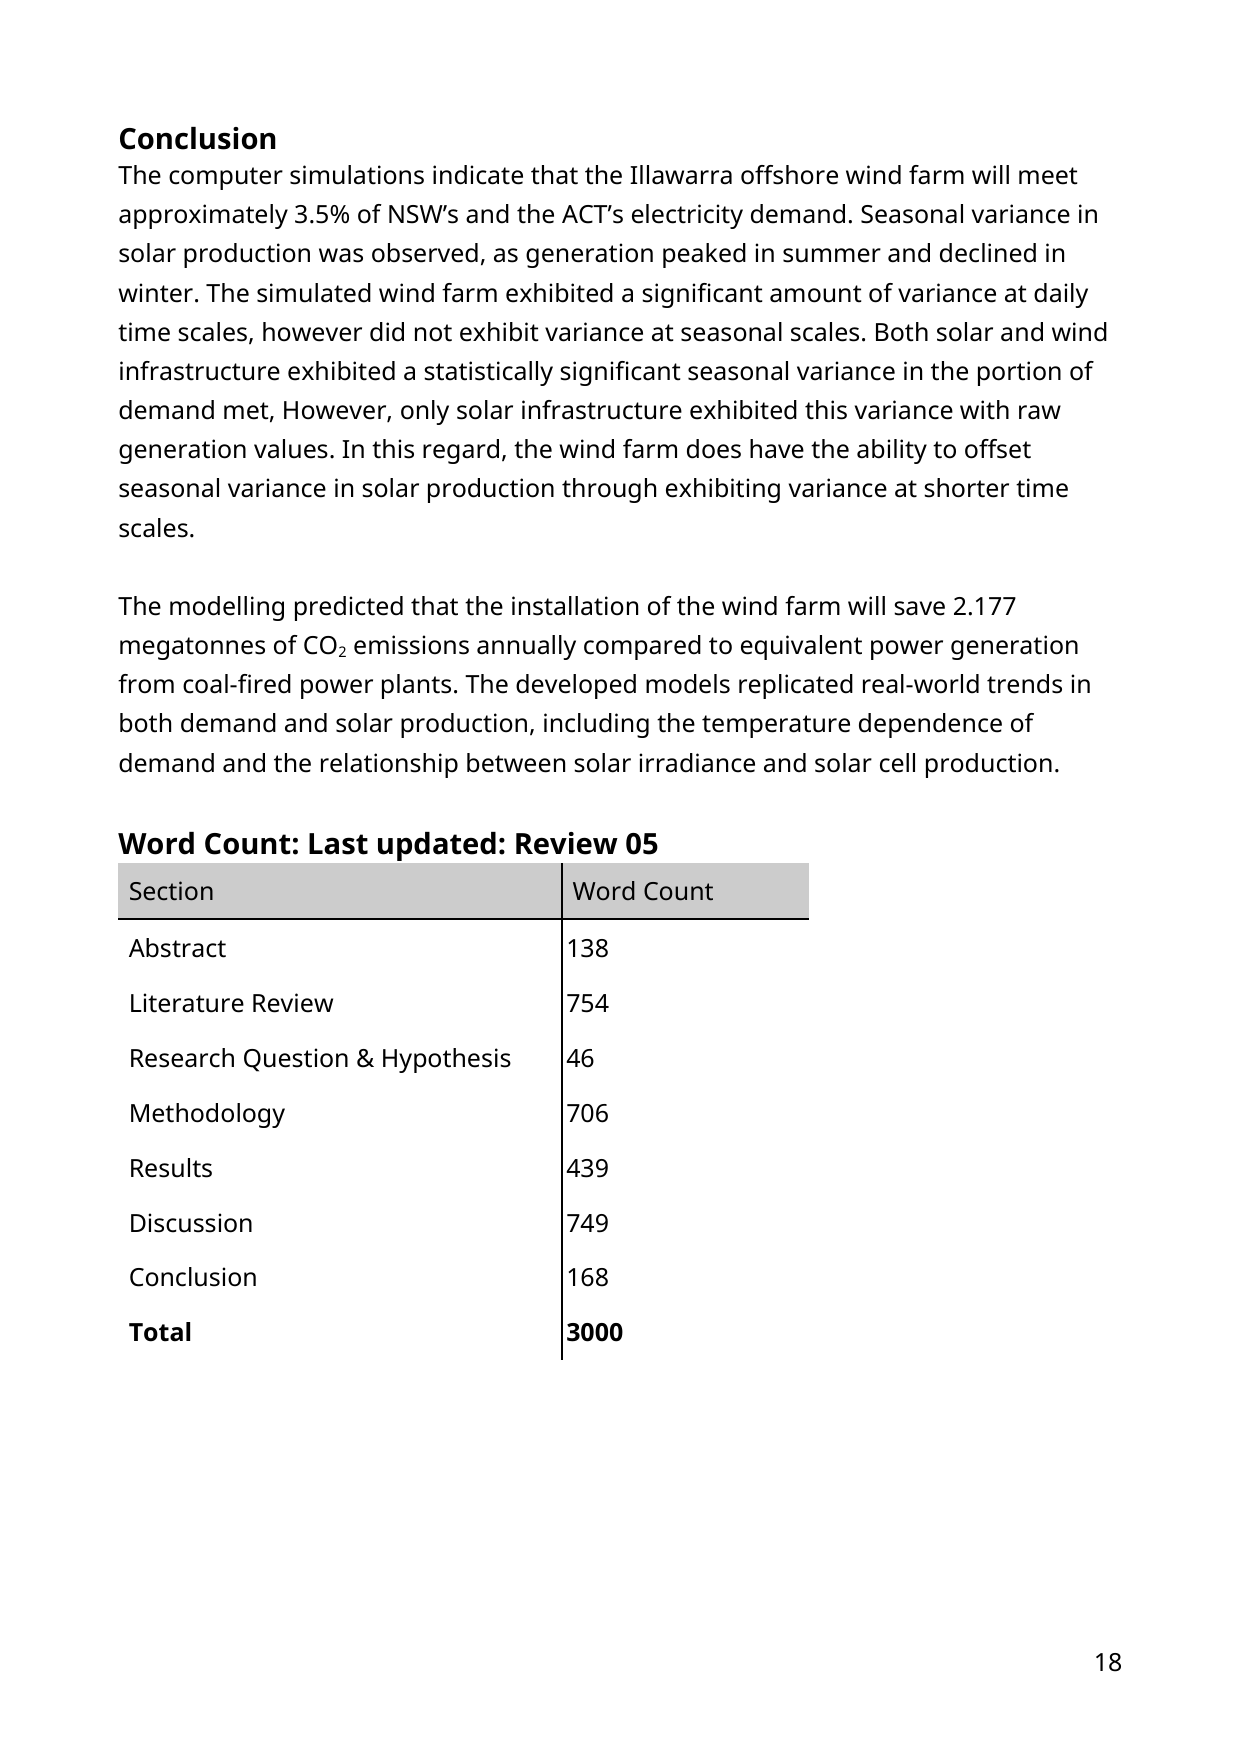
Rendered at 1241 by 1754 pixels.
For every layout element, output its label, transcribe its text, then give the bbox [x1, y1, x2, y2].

table_cell Literature Review [118, 975, 561, 1030]
table_cell 3000 [563, 1305, 809, 1359]
table_cell Abstract [118, 920, 561, 975]
table_cell Total [118, 1305, 561, 1359]
table_cell Methodology [118, 1085, 561, 1140]
table_cell 168 [563, 1250, 809, 1304]
table_header Section [118, 863, 561, 918]
table_cell 749 [563, 1195, 809, 1250]
table_header Word Count [563, 863, 809, 918]
subtitle Word Count: Last updated: Review 05 [118, 823, 1122, 863]
table_cell Research Question & Hypothesis [118, 1030, 561, 1085]
table_cell Discussion [118, 1195, 561, 1250]
table_cell 46 [563, 1030, 809, 1085]
text The computer simulations indicate that the Illawarra offshore wind farm will meet approximately 3.5% of NSW’s and the ACT’s electricity demand. Seasonal variance in solar production was observed, as generation peaked in summer and declined in winter. The simulated wind farm exhibited a significant amount of variance at daily time scales, however did not exhibit variance at seasonal scales. Both solar and wind infrastructure exhibited a statistically significant seasonal variance in the portion of demand met, However, only solar infrastructure exhibited this variance with raw generation values. In this regard, the wind farm does have the ability to offset seasonal variance in solar production through exhibiting variance at shorter time scales. [118, 158, 1122, 544]
table_cell Conclusion [118, 1250, 561, 1304]
table_cell 706 [563, 1085, 809, 1140]
table_cell 138 [563, 920, 809, 975]
table_cell 754 [563, 975, 809, 1030]
table_cell 439 [563, 1140, 809, 1195]
text The modelling predicted that the installation of the wind farm will save 2.177 megatonnes of CO2 emissions annually compared to equivalent power generation from coal-fired power plants. The developed models replicated real-world trends in both demand and solar production, including the temperature dependence of demand and the relationship between solar irradiance and solar cell production. [118, 588, 1122, 779]
subtitle Conclusion [118, 118, 1122, 158]
table_cell Results [118, 1140, 561, 1195]
